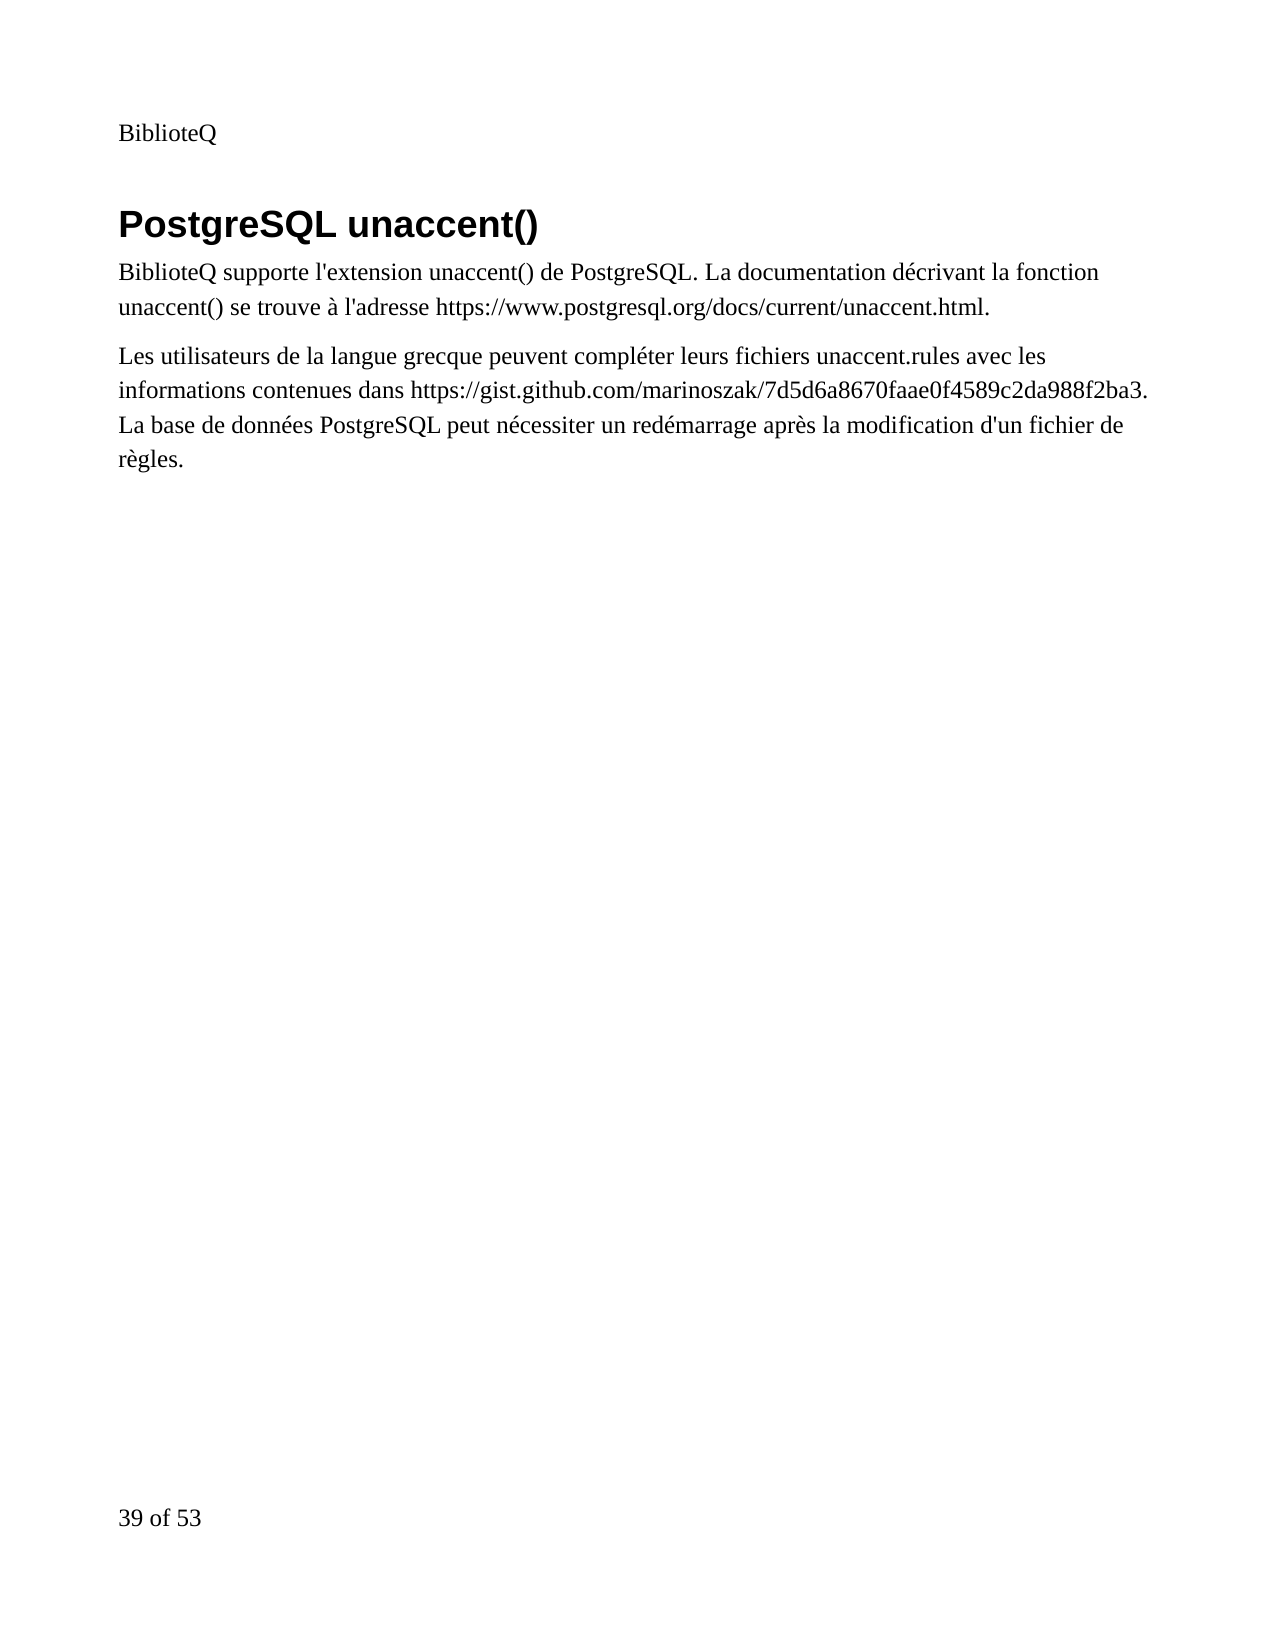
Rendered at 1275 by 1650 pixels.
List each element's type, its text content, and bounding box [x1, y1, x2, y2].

subtitle PostgreSQL unaccent() [118, 201, 1157, 245]
text Les utilisateurs de la langue grecque peuvent compléter leurs fichiers unaccent.rules avec les informations contenues dans https://gist.github.com/marinoszak/7d5d6a8670faae0f4589c2da988f2ba3. La base de données PostgreSQL peut nécessiter un redémarrage après la modification d'un fichier de règles. [118, 341, 1157, 473]
text BiblioteQ supporte l'extension unaccent() de PostgreSQL. La documentation décrivant la fonction unaccent() se trouve à l'adresse https://www.postgresql.org/docs/current/unaccent.html. [118, 257, 1157, 321]
